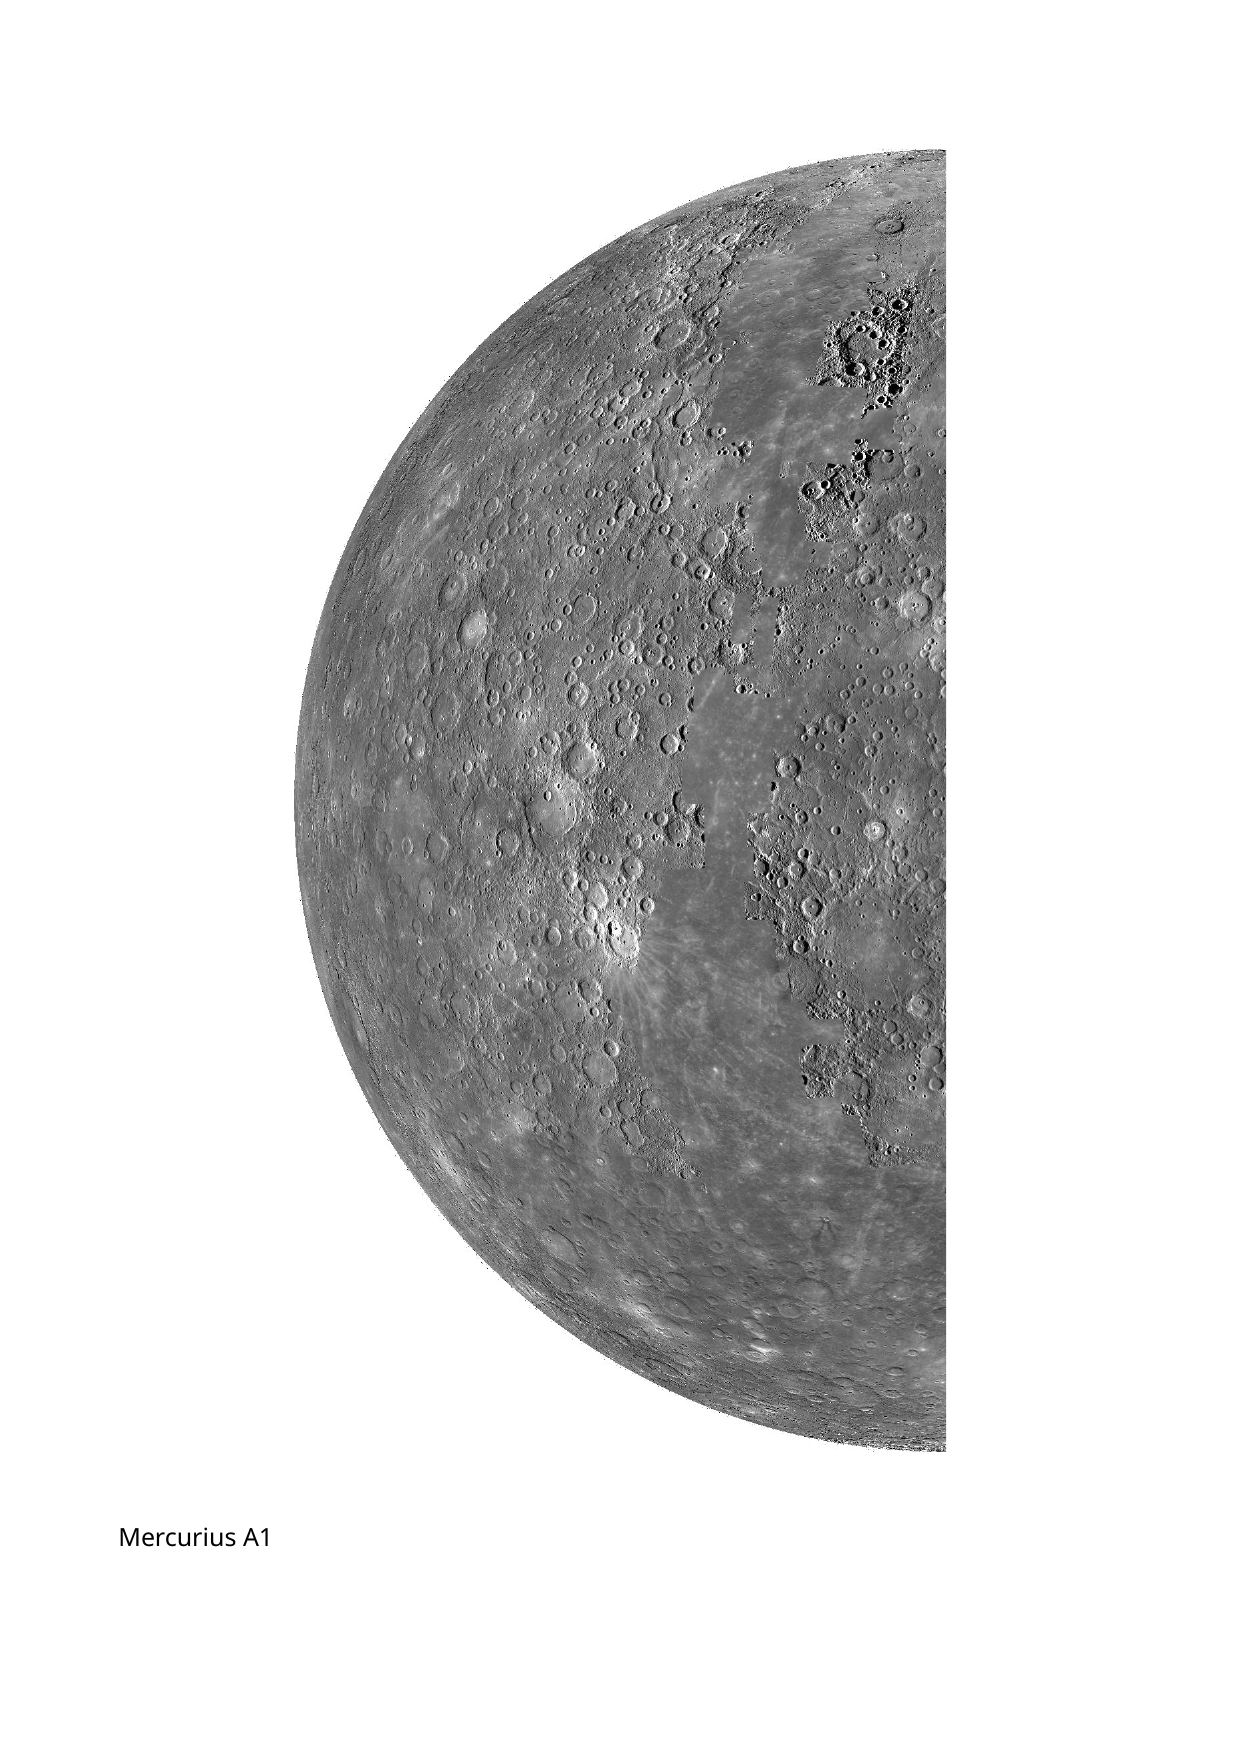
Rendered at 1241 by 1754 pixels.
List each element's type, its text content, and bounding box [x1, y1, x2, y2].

picture [293, 147, 947, 1452]
text Mercurius A1 [118, 1519, 1122, 1553]
